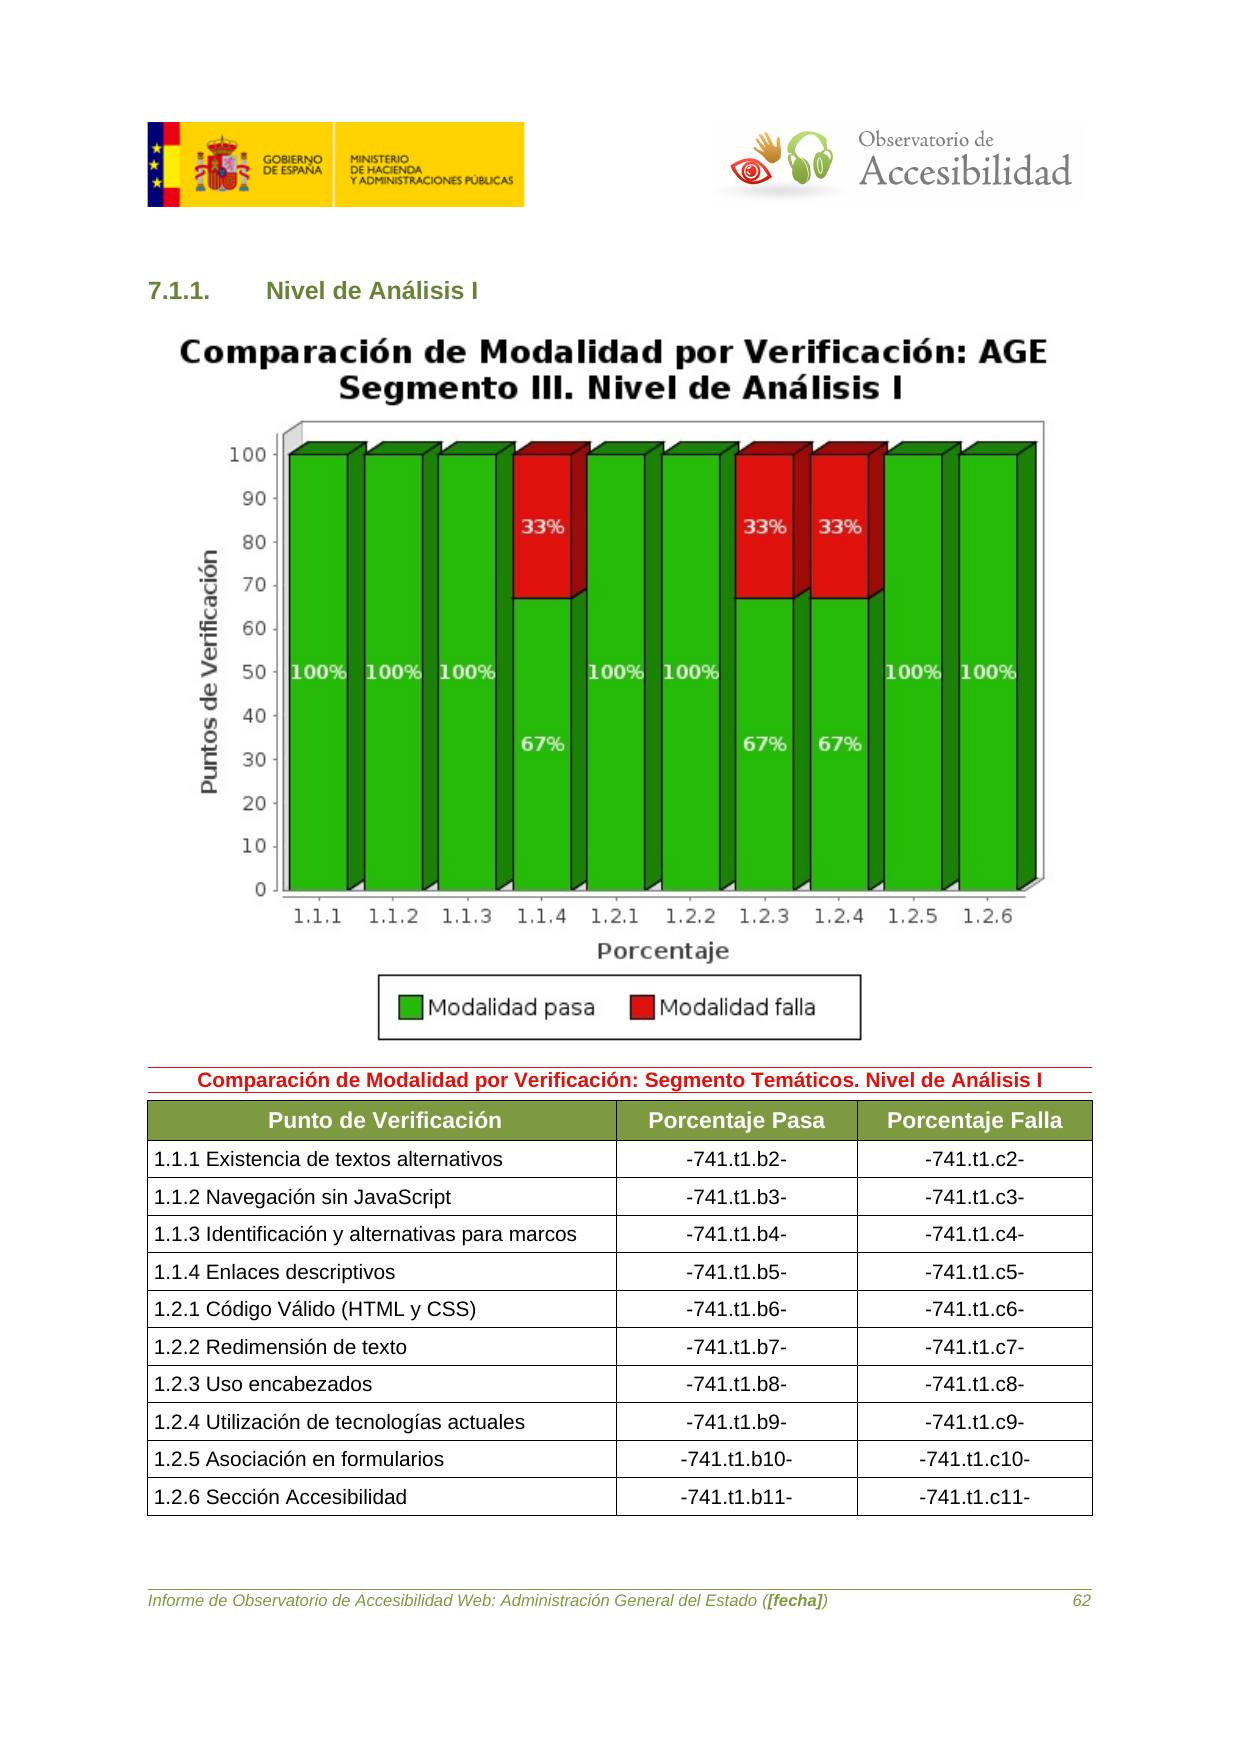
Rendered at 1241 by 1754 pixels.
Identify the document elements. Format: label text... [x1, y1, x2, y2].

table_cell -741.t1.b2- [617, 1141, 857, 1177]
picture [710, 122, 1086, 205]
table_cell -741.t1.c4- [858, 1216, 1092, 1252]
table_cell 1.1.1 Existencia de textos alternativos [148, 1141, 616, 1177]
table_cell -741.t1.b5- [617, 1253, 857, 1290]
table_cell -741.t1.b7- [617, 1328, 857, 1365]
table_cell -741.t1.b3- [617, 1178, 857, 1215]
table_cell -741.t1.b9- [617, 1403, 857, 1440]
text Comparación de Modalidad por Verificación: Segmento Temáticos. Nivel de Análisis I [148, 1068, 1092, 1092]
table_cell -741.t1.c7- [858, 1328, 1092, 1365]
table_cell 1.2.2 Redimensión de texto [148, 1328, 616, 1365]
table_cell -741.t1.b6- [617, 1291, 857, 1327]
table_header Punto de Verificación [148, 1101, 616, 1140]
table_cell -741.t1.c2- [858, 1141, 1092, 1177]
table_cell 1.2.1 Código Válido (HTML y CSS) [148, 1291, 616, 1327]
table_cell 1.1.4 Enlaces descriptivos [148, 1253, 616, 1290]
picture [147, 122, 525, 207]
table_cell -741.t1.c9- [858, 1403, 1092, 1440]
table_header Porcentaje Pasa [617, 1101, 857, 1140]
table_cell -741.t1.b8- [617, 1366, 857, 1402]
table_cell 1.1.2 Navegación sin JavaScript [148, 1178, 616, 1215]
table_cell -741.t1.c3- [858, 1178, 1092, 1215]
table_cell -741.t1.c10- [858, 1441, 1092, 1477]
table_cell 1.2.5 Asociación en formularios [148, 1441, 616, 1477]
picture [178, 332, 1062, 1042]
list Nivel de Análisis I [148, 276, 1092, 304]
table_cell -741.t1.c6- [858, 1291, 1092, 1327]
table_cell 1.2.6 Sección Accesibilidad [148, 1478, 616, 1515]
table_cell -741.t1.c11- [858, 1478, 1092, 1515]
table_header Porcentaje Falla [858, 1101, 1092, 1140]
table_cell 1.2.4 Utilización de tecnologías actuales [148, 1403, 616, 1440]
table_cell -741.t1.c5- [858, 1253, 1092, 1290]
table_cell 1.2.3 Uso encabezados [148, 1366, 616, 1402]
table_cell -741.t1.c8- [858, 1366, 1092, 1402]
table_cell -741.t1.b10- [617, 1441, 857, 1477]
table_cell 1.1.3 Identificación y alternativas para marcos [148, 1216, 616, 1252]
table_cell -741.t1.b4- [617, 1216, 857, 1252]
table_cell -741.t1.b11- [617, 1478, 857, 1515]
